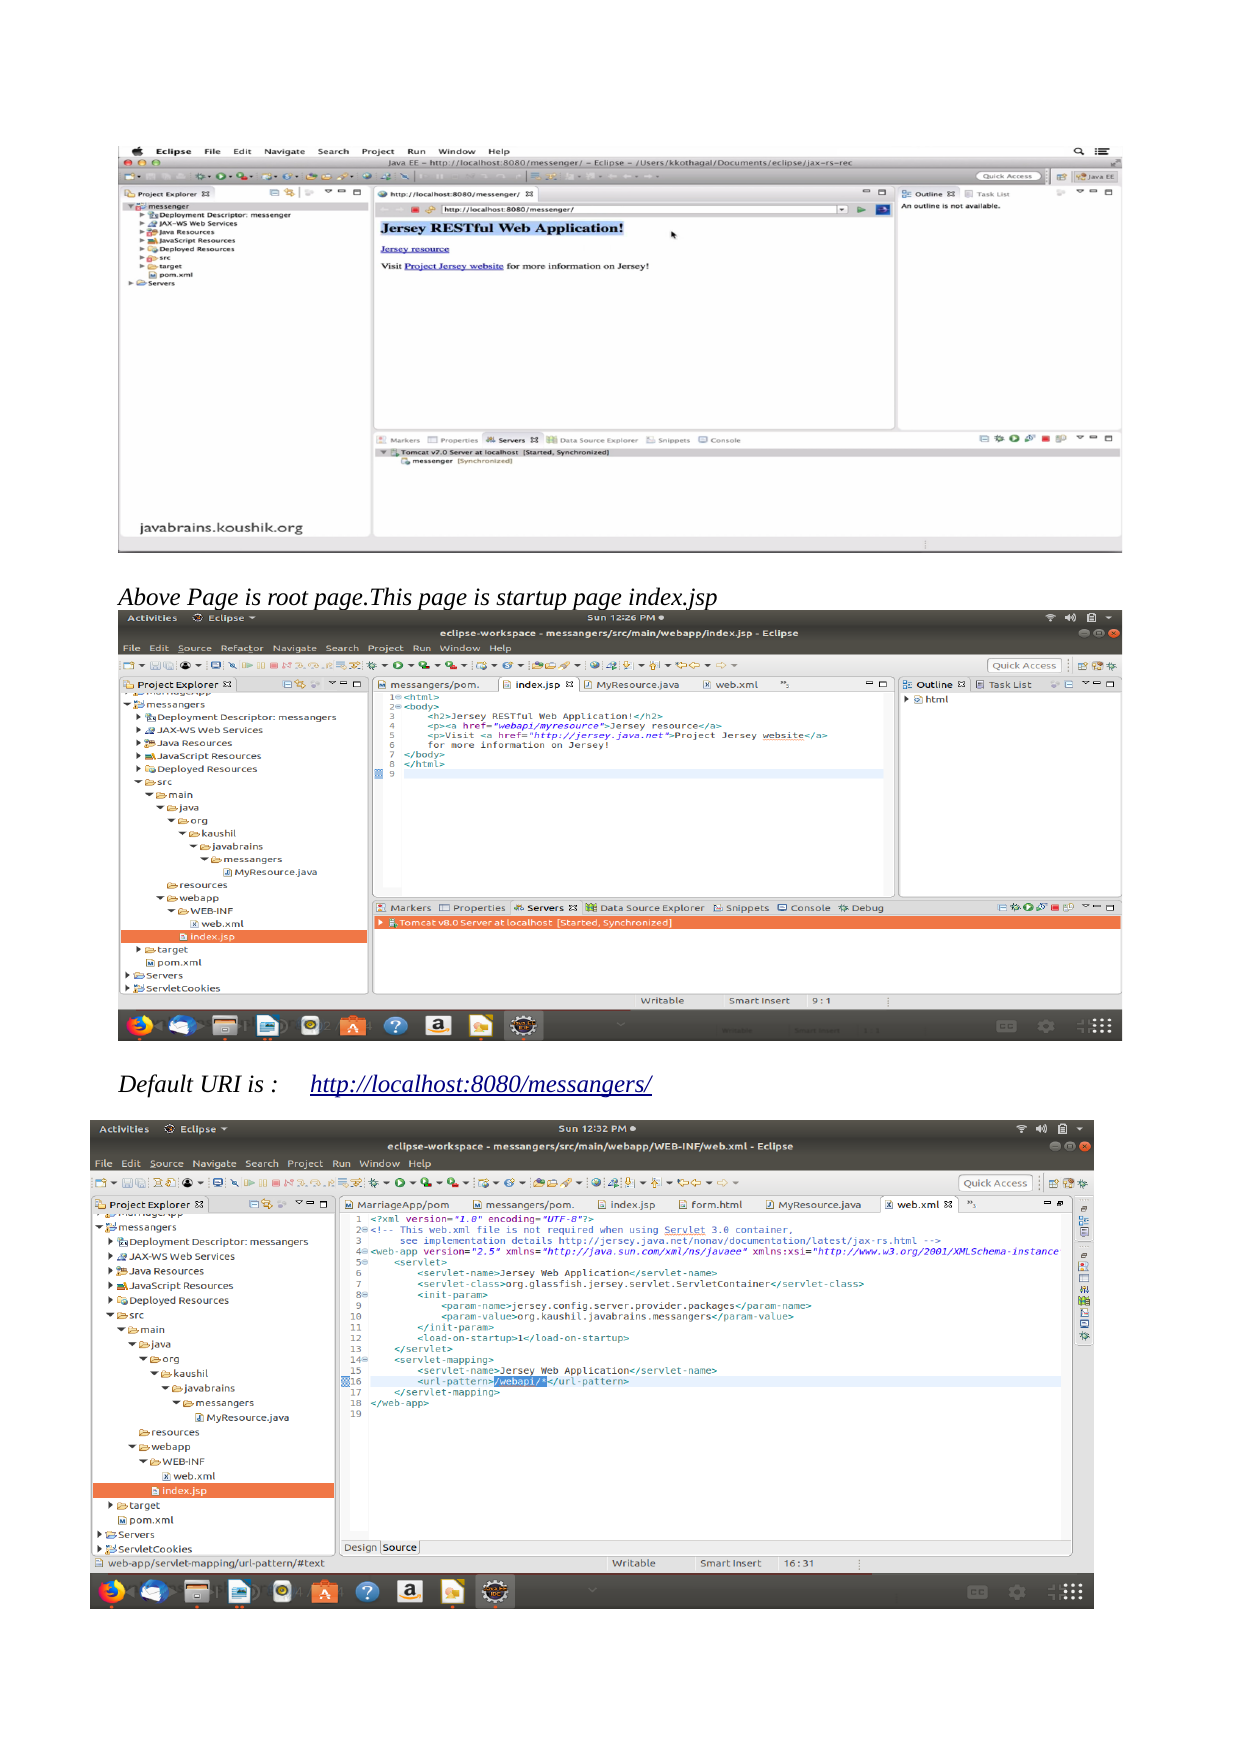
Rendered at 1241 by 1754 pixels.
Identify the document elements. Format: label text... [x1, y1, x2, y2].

picture [118, 610, 1123, 1041]
text Above Page is root page.This page is startup page index.jsp [118, 582, 1122, 610]
picture [90, 1120, 1094, 1609]
text Default URI is : http://localhost:8080/messangers/ [118, 1069, 1122, 1098]
picture [118, 146, 1123, 553]
